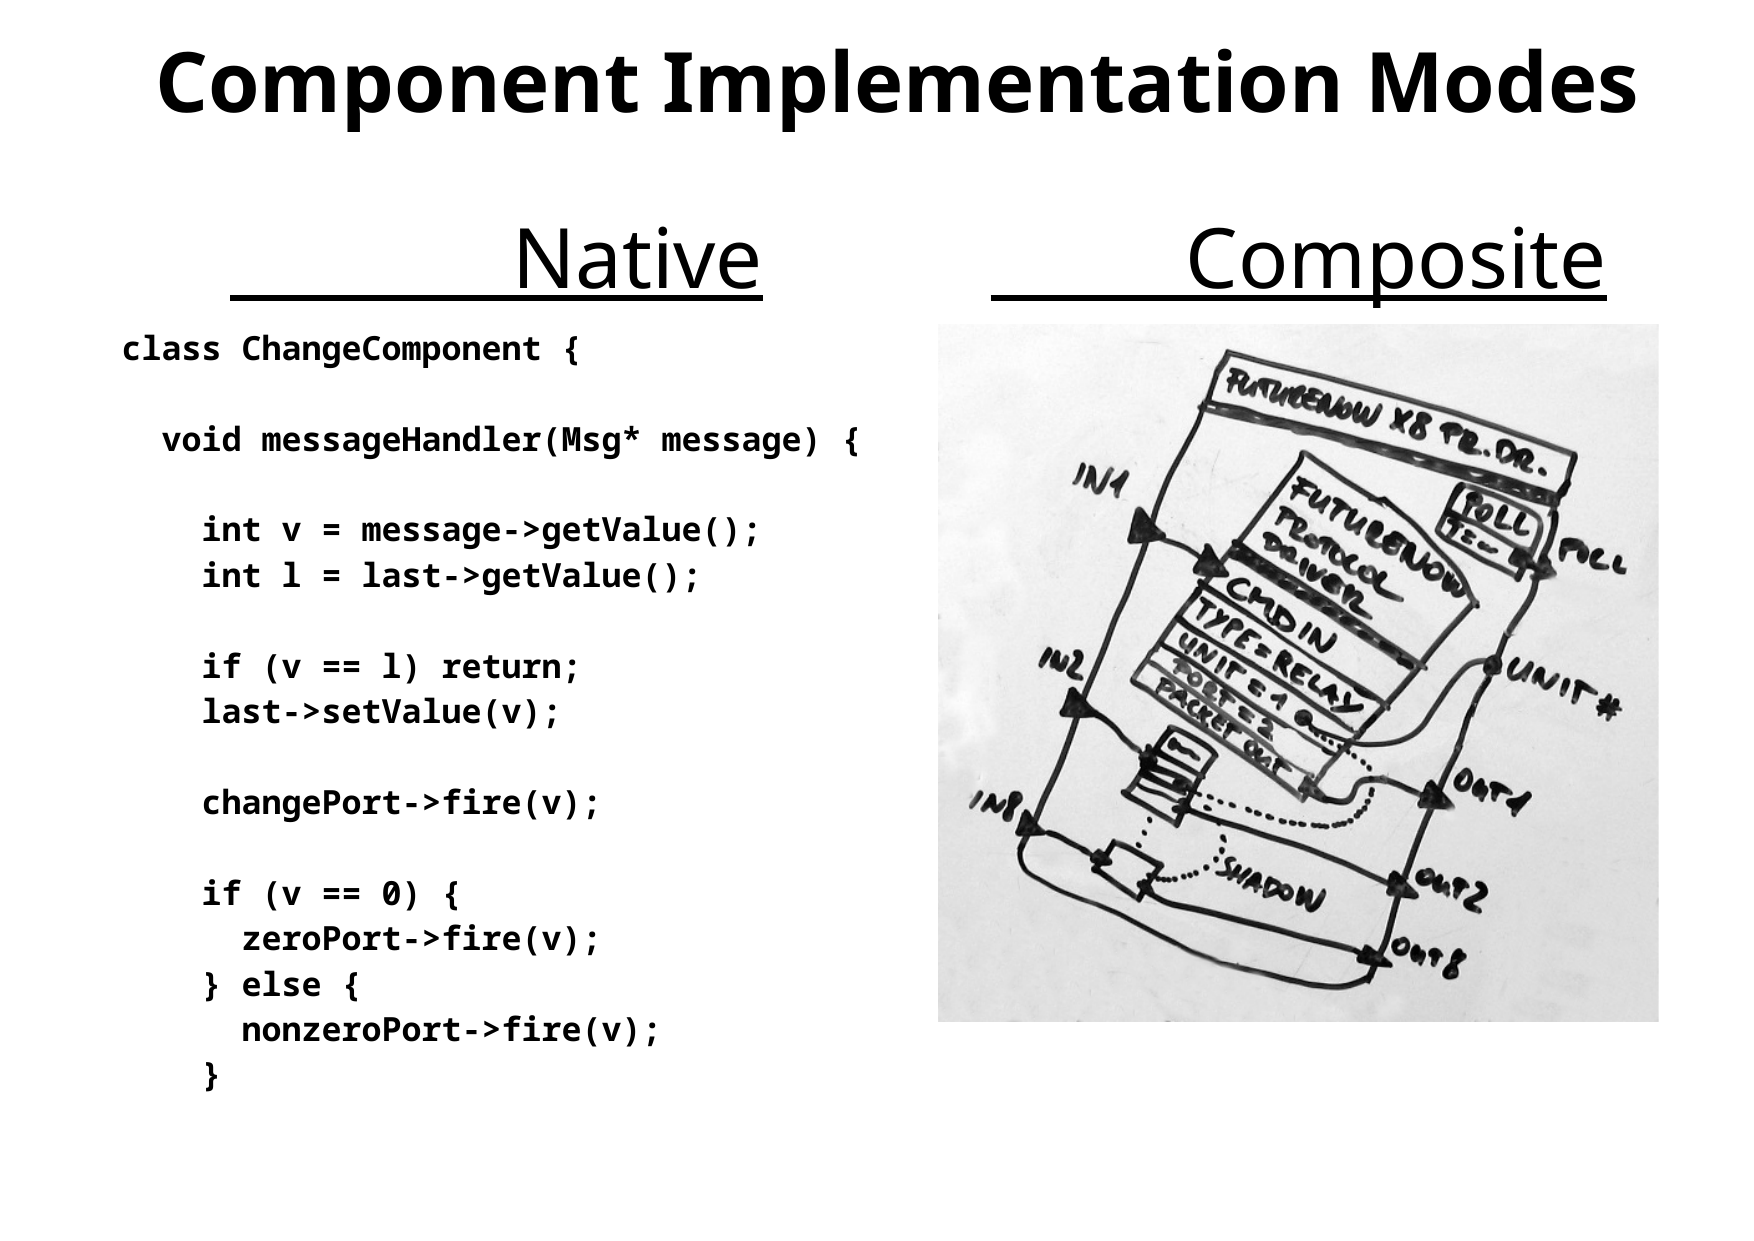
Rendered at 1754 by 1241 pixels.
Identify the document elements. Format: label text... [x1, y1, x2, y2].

table_cell [898, 319, 1699, 1102]
table_header Composite [898, 194, 1699, 319]
table_header Native [96, 194, 897, 319]
picture [938, 324, 1659, 1022]
table_cell class ChangeComponent { void messageHandler(Msg* message) { int v = message->getValue(); int l = last->getValue(); if (v == l) return; last->setValue(v); changePort->fire(v); if (v == 0) { zeroPort->fire(v); } else { nonzeroPort->fire(v); } [96, 319, 897, 1102]
text Component Implementation Modes [96, 23, 1699, 137]
